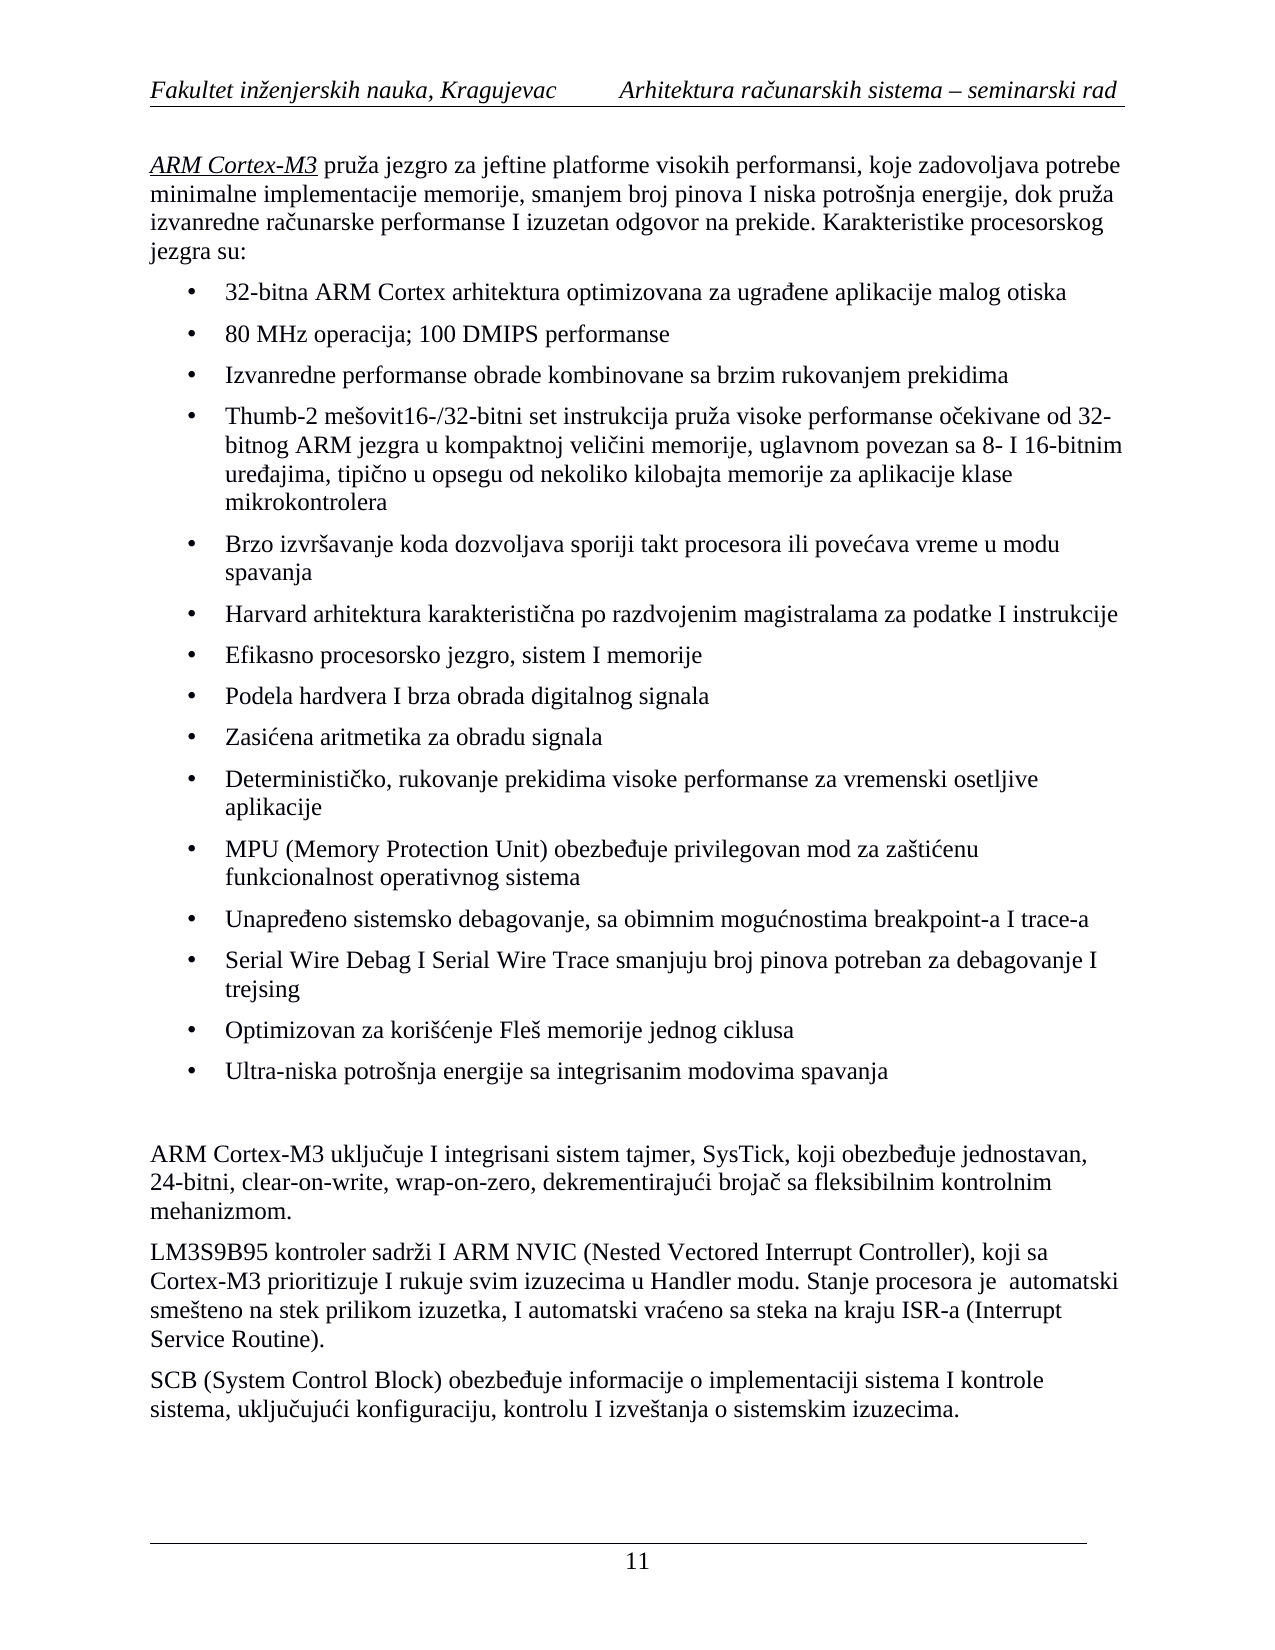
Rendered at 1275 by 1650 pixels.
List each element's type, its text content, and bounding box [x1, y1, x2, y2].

list Optimizovan za korišćenje Fleš memorije jednog ciklusa [187, 1015, 1125, 1044]
text LM3S9B95 kontroler sadrži I ARM NVIC (Nested Vectored Interrupt Controller), koji sa Cortex-M3 prioritizuje I rukuje svim izuzecima u Handler modu. Stanje procesora je automatski smešteno na stek prilikom izuzetka, I automatski vraćeno sa steka na kraju ISR-a (Interrupt Service Routine). [150, 1237, 1125, 1352]
list Izvanredne performanse obrade kombinovane sa brzim rukovanjem prekidima [187, 360, 1125, 389]
list Serial Wire Debag I Serial Wire Trace smanjuju broj pinova potreban za debagovanje I trejsing [187, 945, 1125, 1002]
list Unapređeno sistemsko debagovanje, sa obimnim mogućnostima breakpoint-a I trace-a [187, 904, 1125, 932]
text SCB (System Control Block) obezbeđuje informacije o implementaciji sistema I kontrole sistema, uključujući konfiguraciju, kontrolu I izveštanja o sistemskim izuzecima. [150, 1365, 1125, 1422]
text ARM Cortex-M3 pruža jezgro za jeftine platforme visokih performansi, koje zadovoljava potrebe minimalne implementacije memorije, smanjem broj pinova I niska potrošnja energije, dok pruža izvanredne računarske performanse I izuzetan odgovor na prekide. Karakteristike procesorskog jezgra su: [150, 150, 1125, 265]
text ARM Cortex-M3 uključuje I integrisani sistem tajmer, SysTick, koji obezbeđuje jednostavan, 24-bitni, clear-on-write, wrap-on-zero, dekrementirajući brojač sa fleksibilnim kontrolnim mehanizmom. [150, 1139, 1125, 1225]
list Thumb-2 mešovit16-/32-bitni set instrukcija pruža visoke performanse očekivane od 32-bitnog ARM jezgra u kompaktnoj veličini memorije, uglavnom povezan sa 8- I 16-bitnim uređajima, tipično u opsegu od nekoliko kilobajta memorije za aplikacije klase mikrokontrolera [187, 401, 1125, 516]
list Efikasno procesorsko jezgro, sistem I memorije [187, 640, 1125, 669]
list Brzo izvršavanje koda dozvoljava sporiji takt procesora ili povećava vreme u modu spavanja [187, 529, 1125, 586]
list Zasićena aritmetika za obradu signala [187, 722, 1125, 751]
list MPU (Memory Protection Unit) obezbeđuje privilegovan mod za zaštićenu funkcionalnost operativnog sistema [187, 834, 1125, 891]
list Harvard arhitektura karakteristična po razdvojenim magistralama za podatke I instrukcije [187, 599, 1125, 627]
list 32-bitna ARM Cortex arhitektura optimizovana za ugrađene aplikacije malog otiska [187, 277, 1125, 306]
list Determinističko, rukovanje prekidima visoke performanse za vremenski osetljive aplikacije [187, 764, 1125, 821]
list Ultra-niska potrošnja energije sa integrisanim modovima spavanja [187, 1056, 1125, 1085]
list 80 MHz operacija; 100 DMIPS performanse [187, 319, 1125, 347]
list Podela hardvera I brza obrada digitalnog signala [187, 681, 1125, 710]
